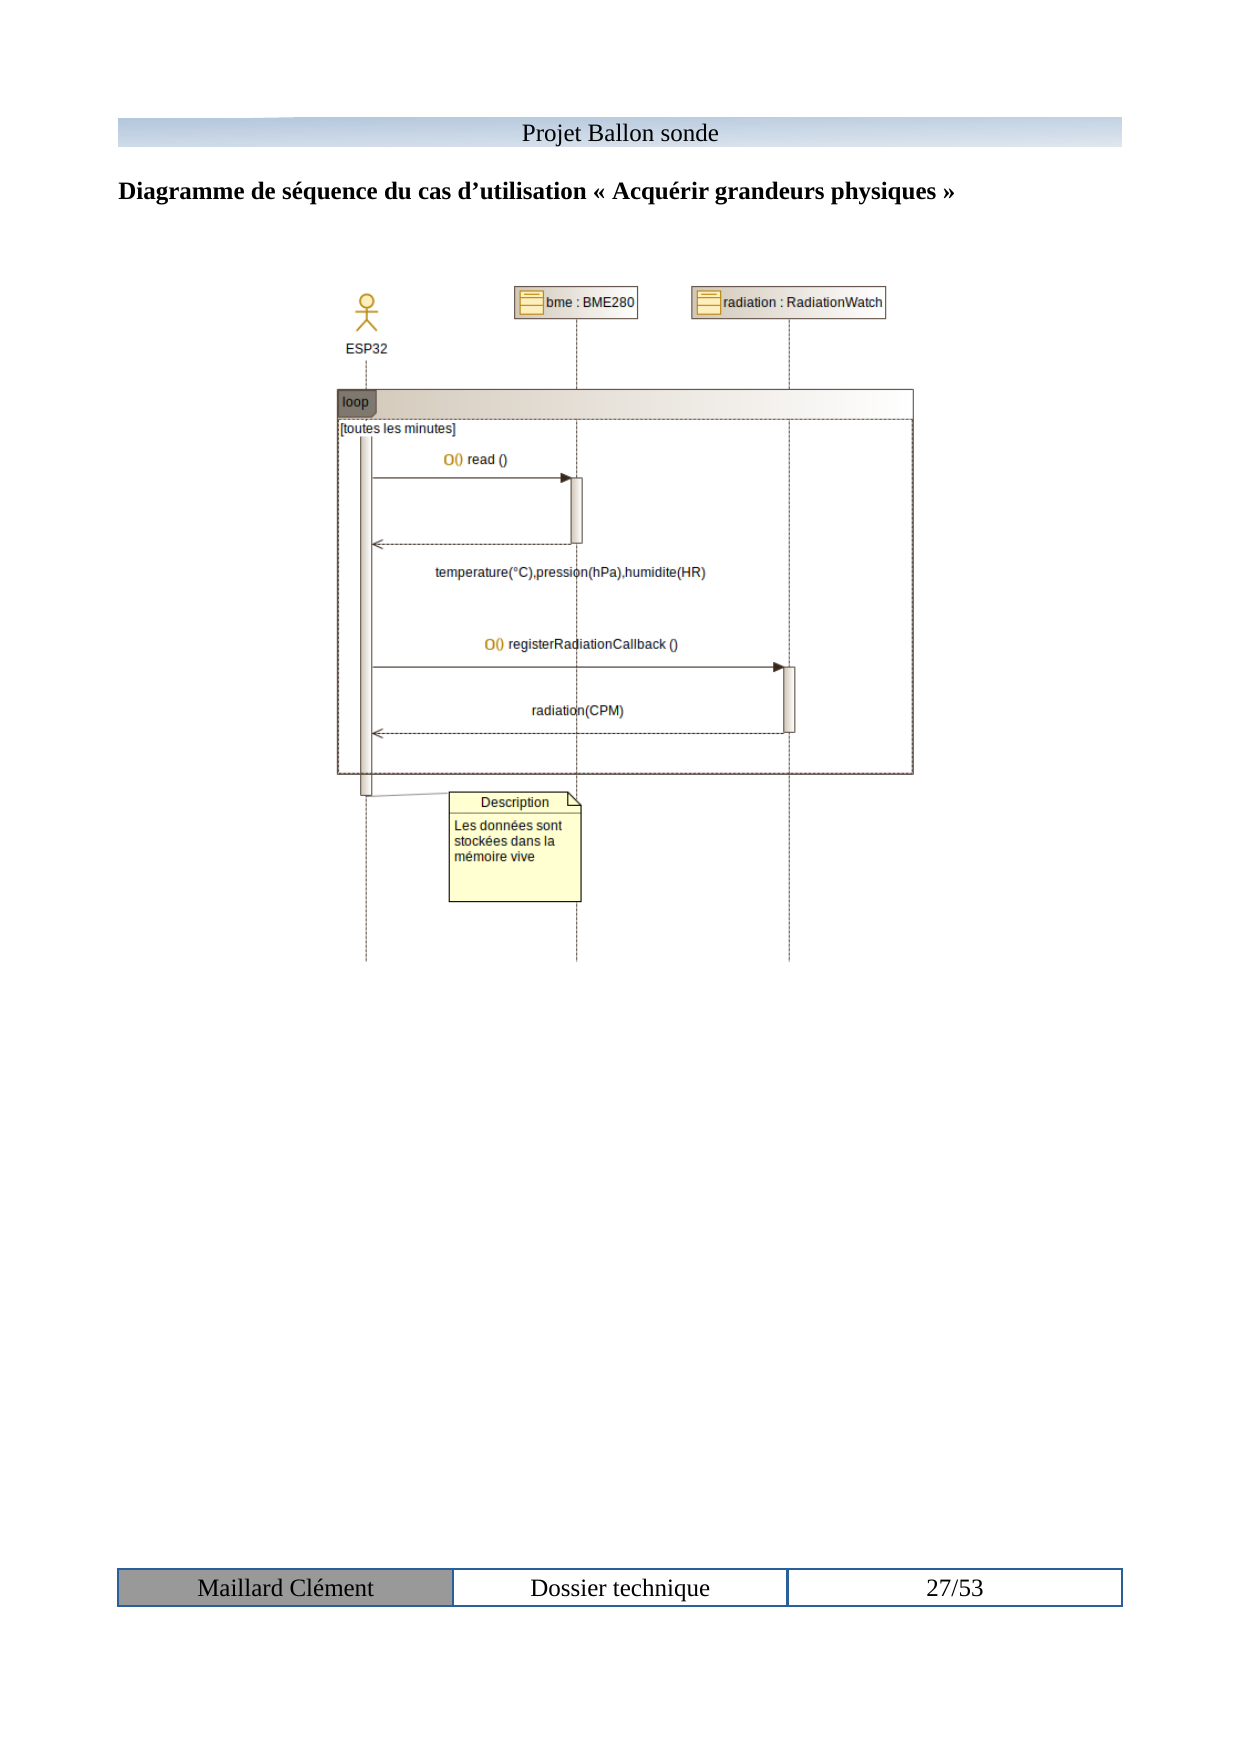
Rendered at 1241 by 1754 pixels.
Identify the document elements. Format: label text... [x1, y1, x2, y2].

text Diagramme de séquence du cas d’utilisation « Acquérir grandeurs physiques » [118, 176, 1122, 205]
picture [307, 275, 925, 973]
